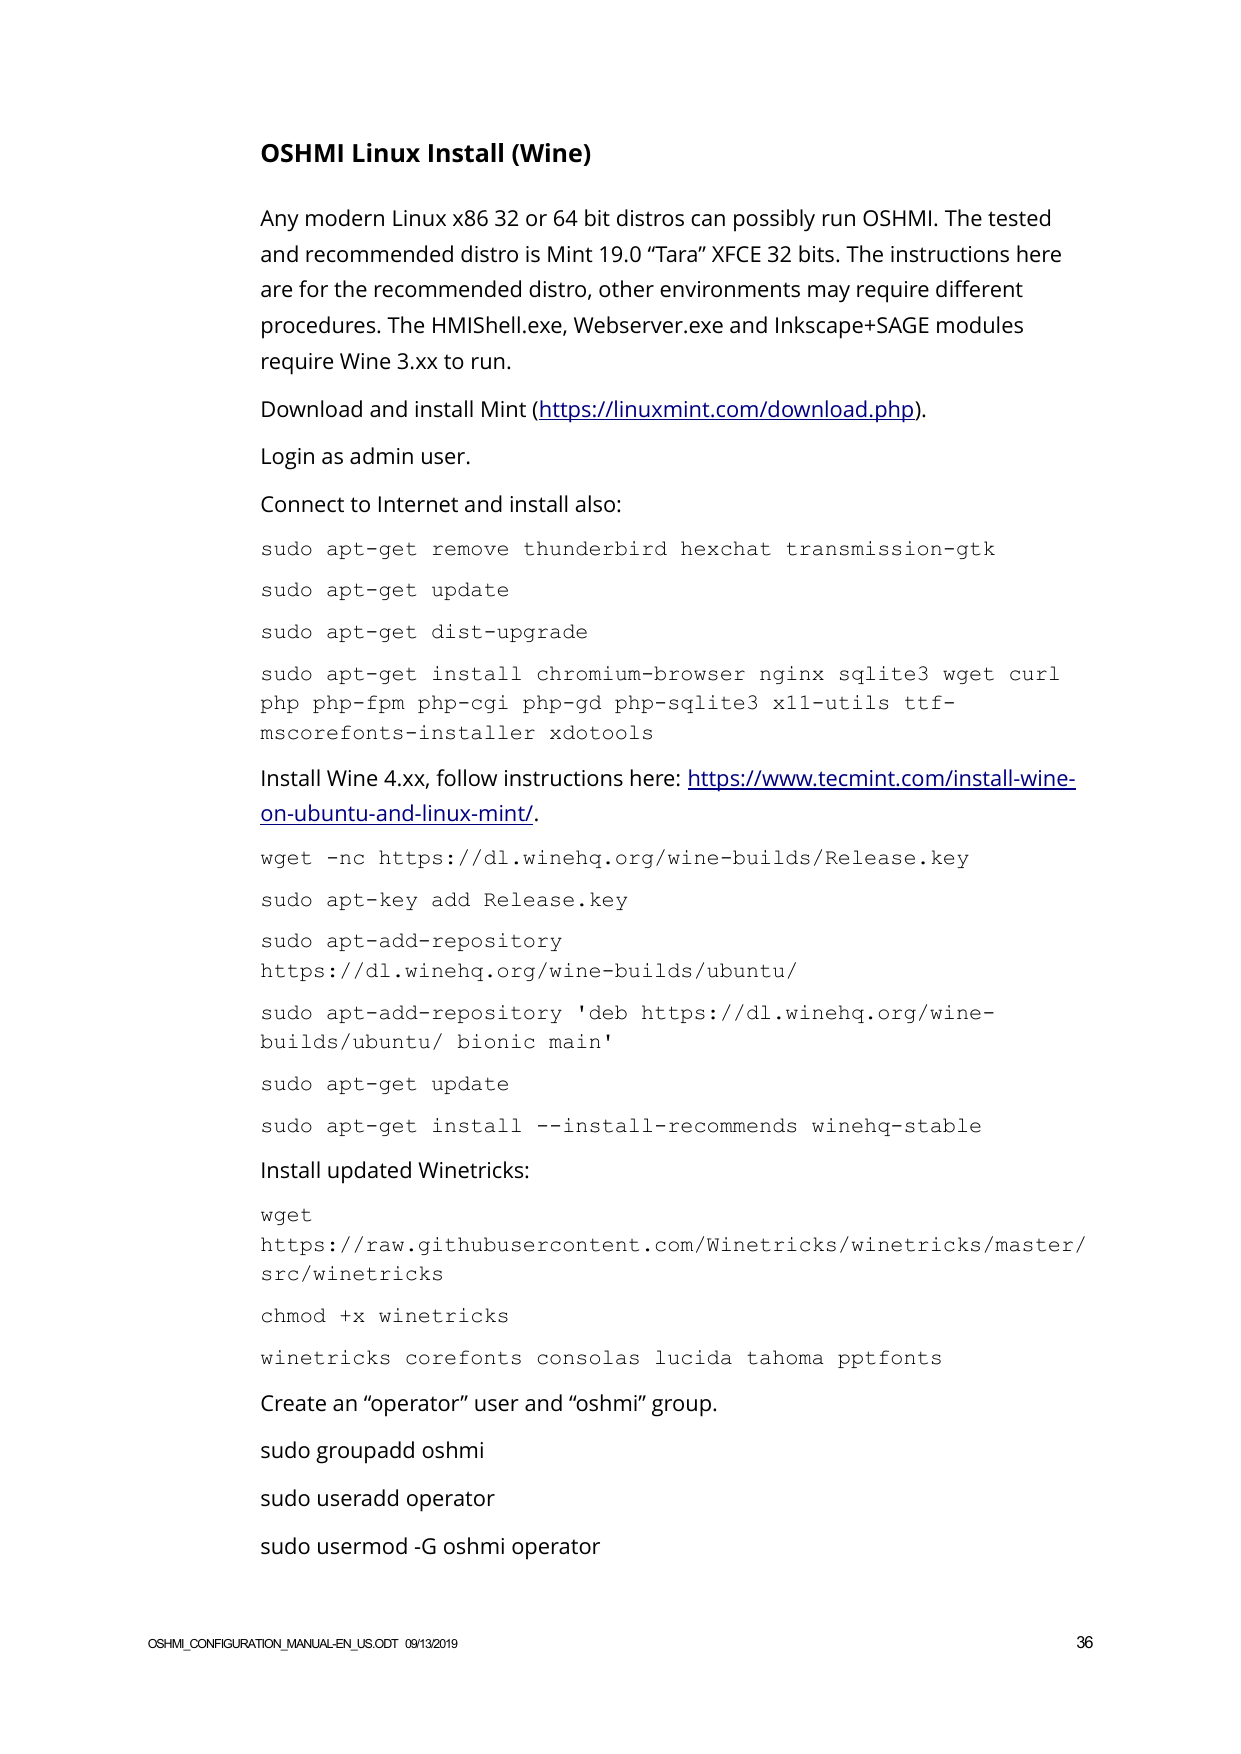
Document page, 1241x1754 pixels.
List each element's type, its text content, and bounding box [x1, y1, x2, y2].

text wget https://raw.githubusercontent.com/Winetricks/winetricks/master/src/winetricks [260, 1203, 1093, 1287]
text Install Wine 4.xx, follow instructions here: https://www.tecmint.com/install-wine-on-ubuntu-and-linux-mint/. [260, 763, 1093, 828]
text sudo apt-get install --install-recommends winehq-stable [260, 1114, 1093, 1139]
text sudo apt-get update [260, 578, 1093, 603]
text Connect to Internet and install also: [260, 489, 1093, 519]
text winetricks corefonts consolas lucida tahoma pptfonts [260, 1346, 1093, 1371]
text Install updated Winetricks: [260, 1156, 1093, 1185]
text Login as admin user. [260, 441, 1093, 471]
text sudo groupadd oshmi [260, 1435, 1093, 1465]
text sudo apt-get update [260, 1072, 1093, 1097]
text Any modern Linux x86 32 or 64 bit distros can possibly run OSHMI. The tested and recommended distro is Mint 19.0 “Tara” XFCE 32 bits. The instructions here are for the recommended distro, other environments may require different procedures. The HMIShell.exe, Webserver.exe and Inkscape+SAGE modules require Wine 3.xx to run. [260, 203, 1093, 376]
text Create an “operator” user and “oshmi” group. [260, 1388, 1093, 1417]
text sudo usermod -G oshmi operator [260, 1531, 1093, 1561]
text sudo apt-add-repository https://dl.winehq.org/wine-builds/ubuntu/ [260, 929, 1093, 984]
text sudo useradd operator [260, 1483, 1093, 1513]
text chmod +x winetricks [260, 1304, 1093, 1329]
text sudo apt-get install chromium-browser nginx sqlite3 wget curl php php-fpm php-cgi php-gd php-sqlite3 x11-utils ttf-mscorefonts-installer xdotools [260, 662, 1093, 746]
text sudo apt-get dist-upgrade [260, 620, 1093, 645]
text sudo apt-add-repository 'deb https://dl.winehq.org/wine-builds/ubuntu/ bionic main' [260, 1001, 1093, 1055]
text wget -nc https://dl.winehq.org/wine-builds/Release.key [260, 846, 1093, 871]
text sudo apt-key add Release.key [260, 888, 1093, 913]
text Download and install Mint (https://linuxmint.com/download.php). [260, 393, 1093, 423]
text sudo apt-get remove thunderbird hexchat transmission-gtk [260, 537, 1093, 561]
subtitle OSHMI Linux Install (Wine) [260, 136, 1093, 170]
